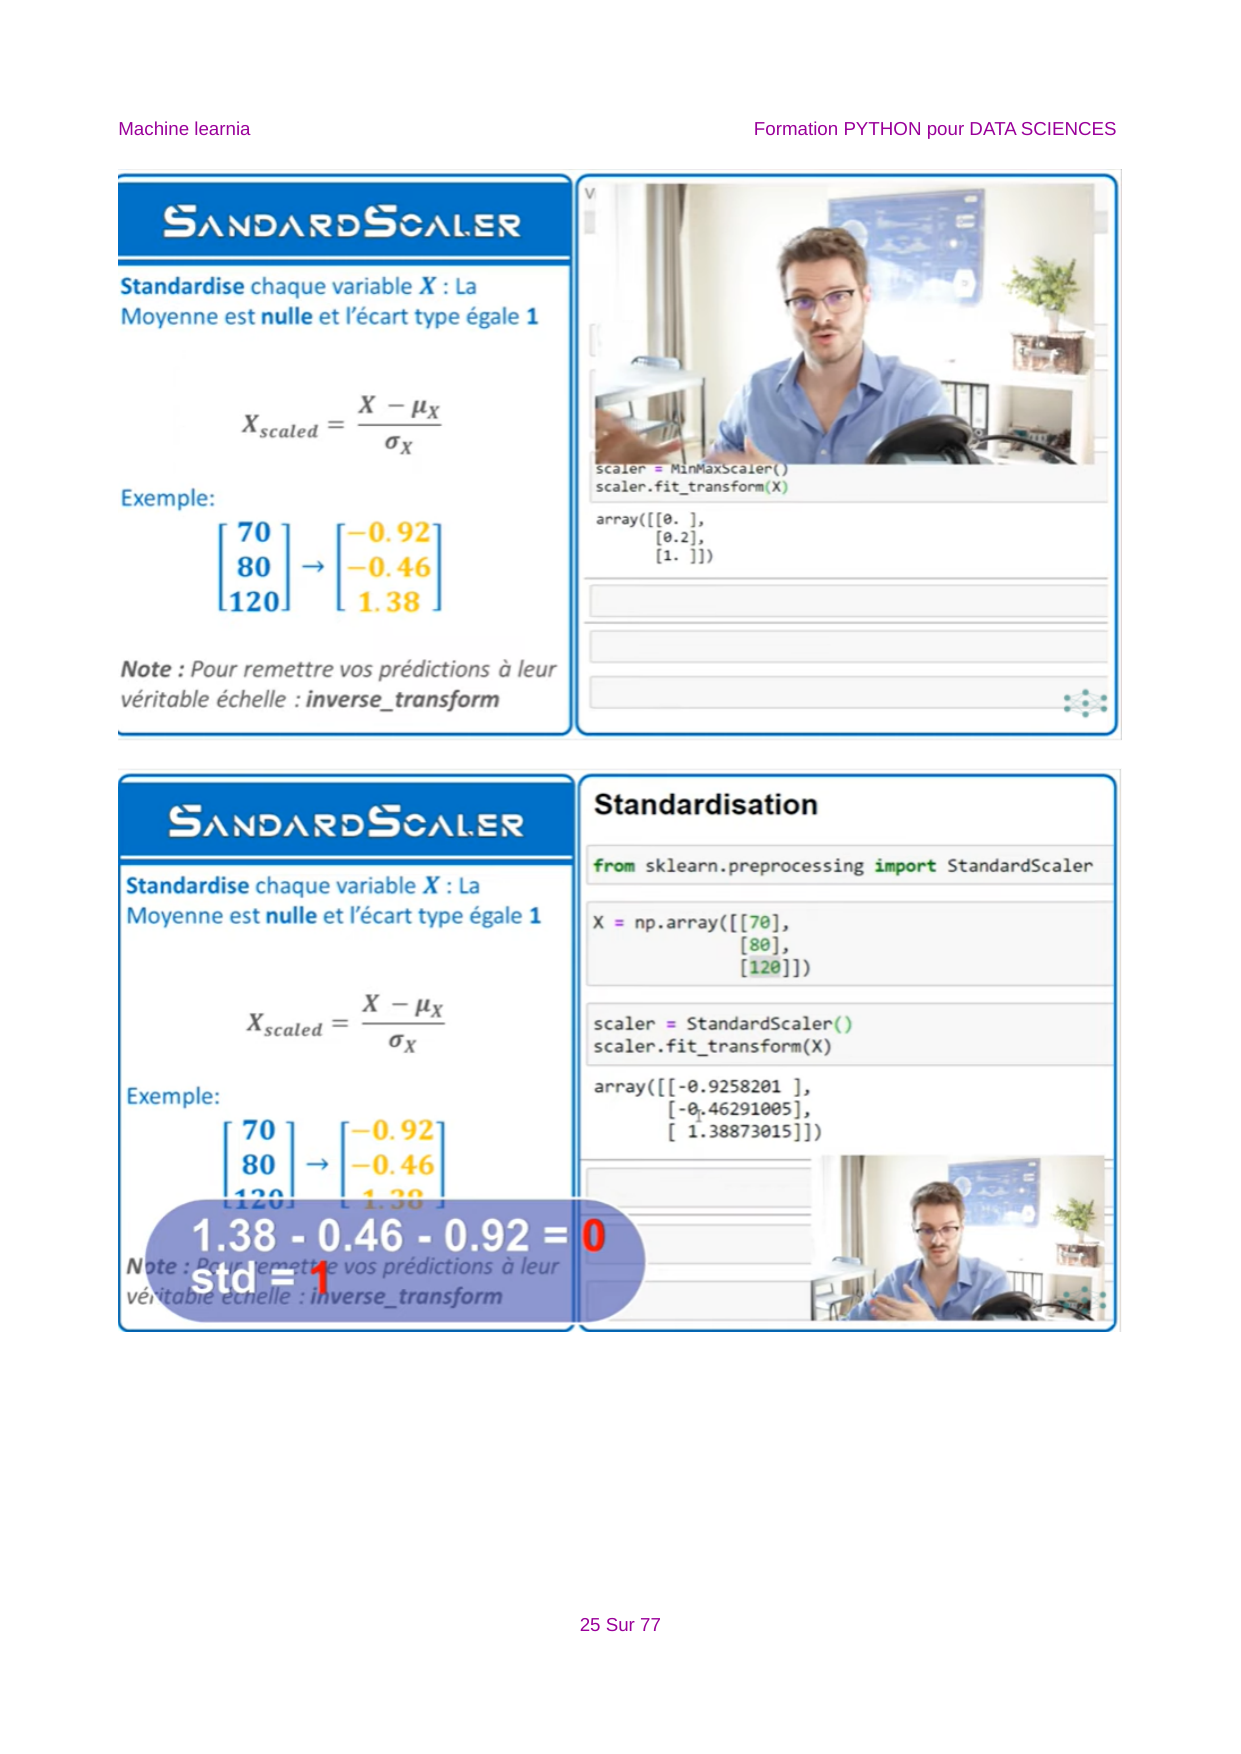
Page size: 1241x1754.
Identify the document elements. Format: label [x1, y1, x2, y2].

picture [118, 169, 1122, 741]
picture [118, 768, 1122, 1332]
